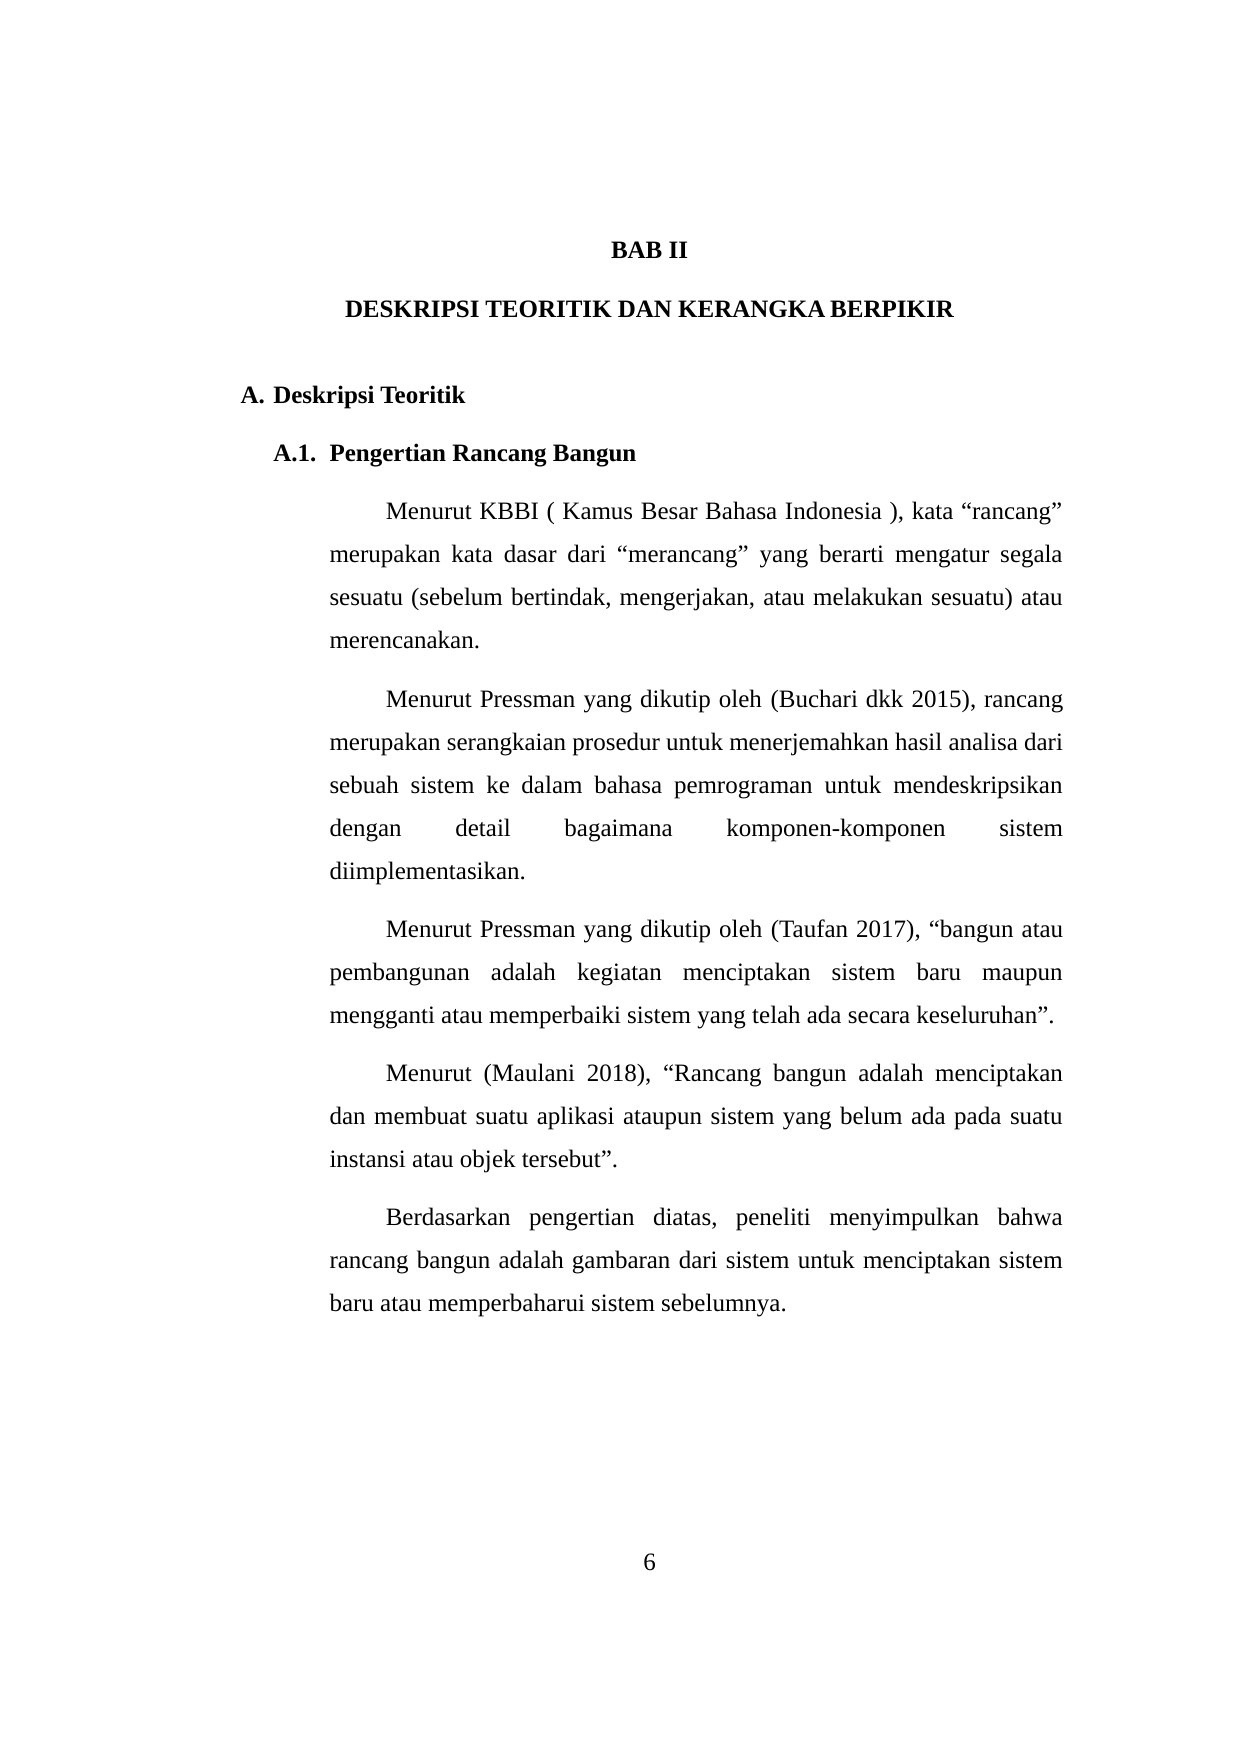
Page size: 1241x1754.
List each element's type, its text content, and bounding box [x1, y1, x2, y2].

text Berdasarkan pengertian diatas, peneliti menyimpulkan bahwa rancang bangun adalah gambaran dari sistem untuk menciptakan sistem baru atau memperbaharui sistem sebelumnya. [329, 1202, 1063, 1317]
text Menurut KBBI ( Kamus Besar Bahasa Indonesia ), kata “rancang” merupakan kata dasar dari “merancang” yang berarti mengatur segala sesuatu (sebelum bertindak, mengerjakan, atau melakukan sesuatu) atau merencanakan. [329, 496, 1063, 654]
text Menurut Pressman yang dikutip oleh (Taufan 2017)⁠, “bangun atau pembangunan adalah kegiatan menciptakan sistem baru maupun mengganti atau memperbaiki sistem yang telah ada secara keseluruhan”. [329, 914, 1063, 1029]
text Menurut (Maulani 2018)⁠, “Rancang bangun adalah menciptakan dan membuat suatu aplikasi ataupun sistem yang belum ada pada suatu instansi atau objek tersebut”. [329, 1058, 1063, 1173]
text BAB II [236, 236, 1063, 264]
text Menurut Pressman yang dikutip oleh (Buchari dkk 2015)⁠, rancang merupakan serangkaian prosedur untuk menerjemahkan hasil analisa dari sebuah sistem ke dalam bahasa pemrograman untuk mendeskripsikan dengan detail bagaimana komponen-komponen sistem diimplementasikan. [329, 684, 1063, 885]
text DESKRIPSI TEORITIK DAN KERANGKA BERPIKIR [236, 294, 1063, 322]
list Pengertian Rancang Bangun [273, 438, 1063, 467]
list Deskripsi Teoritik [236, 380, 1063, 409]
